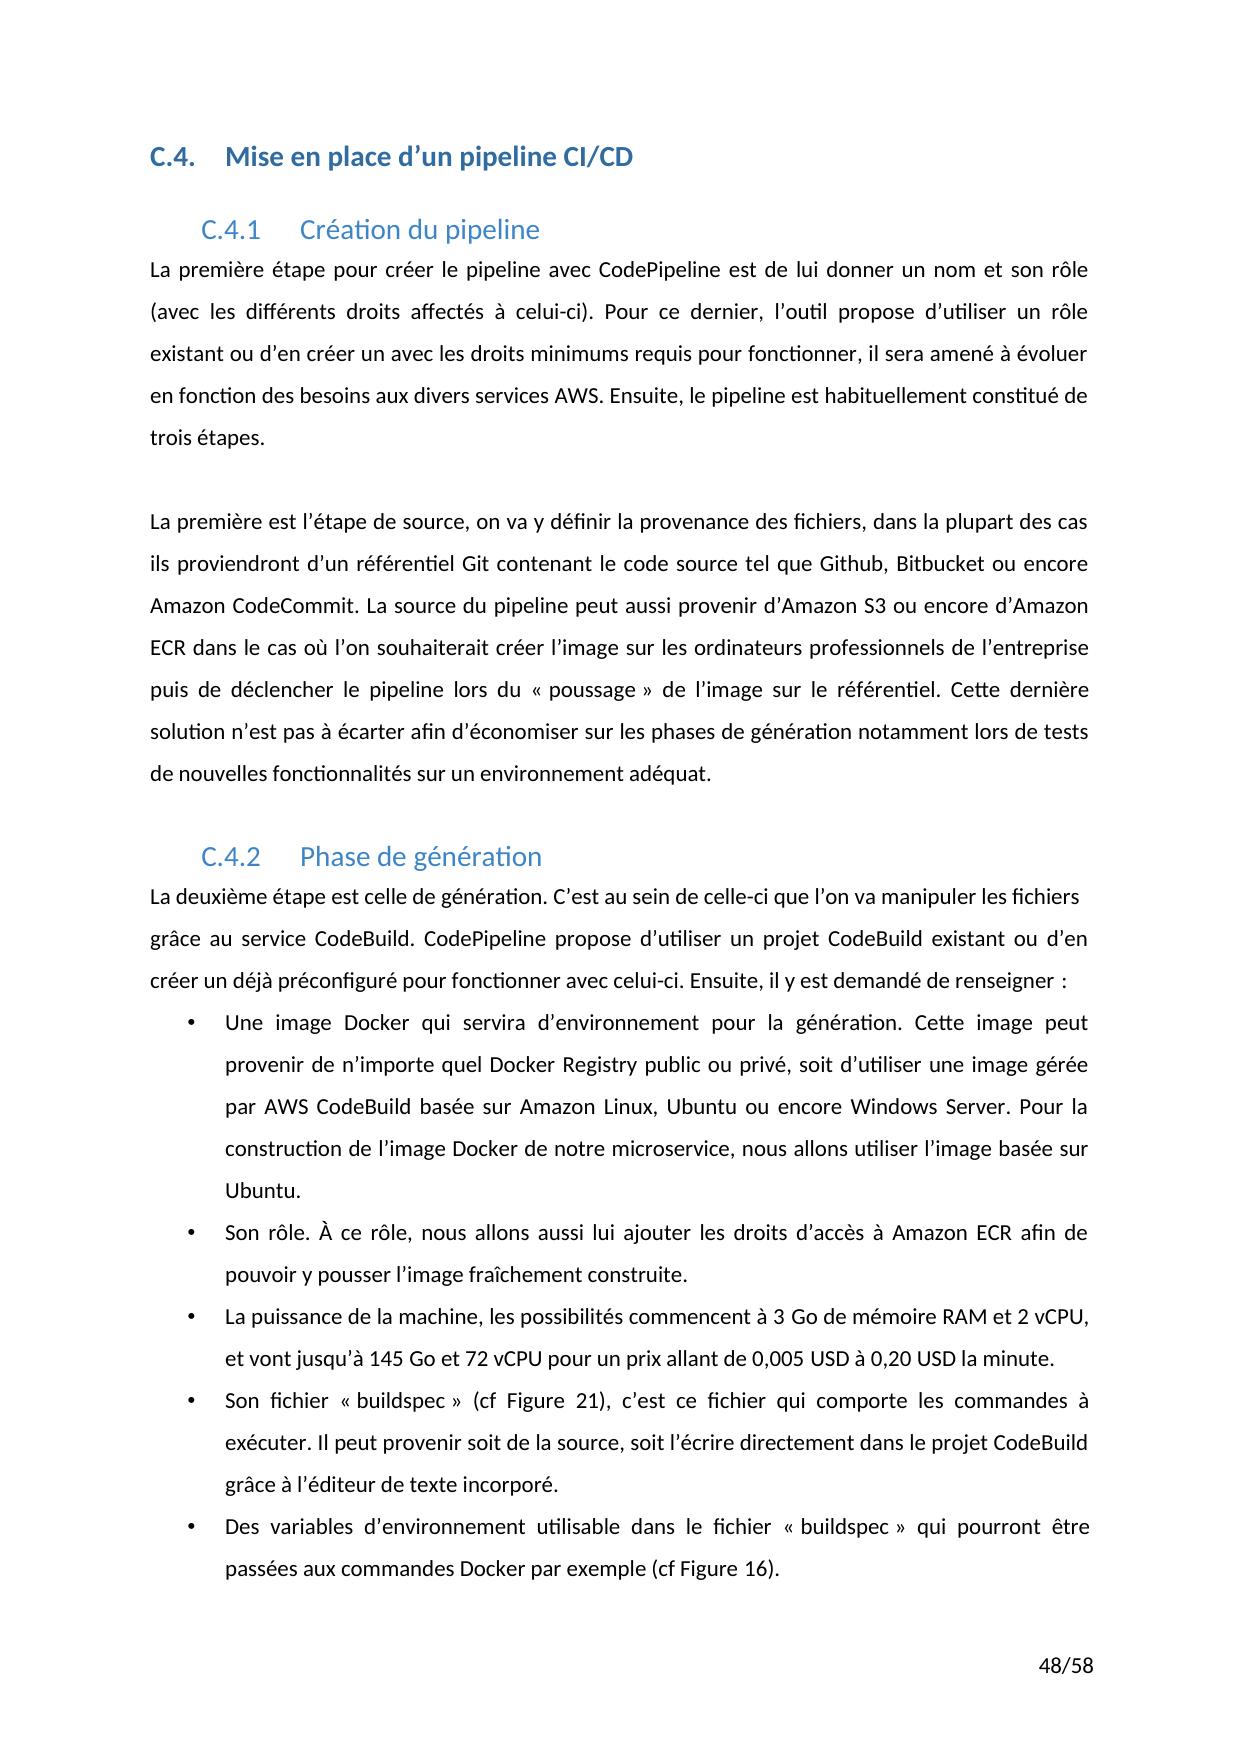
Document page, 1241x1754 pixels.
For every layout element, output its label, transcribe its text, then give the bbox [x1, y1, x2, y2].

text grâce au service CodeBuild. CodePipeline propose d’utiliser un projet CodeBuild existant ou d’en créer un déjà préconfiguré pour fonctionner avec celui-ci. Ensuite, il y est demandé de renseigner : [150, 924, 1090, 994]
text La première est l’étape de source, on va y définir la provenance des fichiers, dans la plupart des cas ils proviendront d’un référentiel Git contenant le code source tel que Github, Bitbucket ou encore Amazon CodeCommit. La source du pipeline peut aussi provenir d’Amazon S3 ou encore d’Amazon ECR dans le cas où l’on souhaiterait créer l’image sur les ordinateurs professionnels de l’entreprise puis de déclencher le pipeline lors du « poussage » de l’image sur le référentiel. Cette dernière solution n’est pas à écarter afin d’économiser sur les phases de génération notamment lors de tests de nouvelles fonctionnalités sur un environnement adéquat. [150, 507, 1090, 787]
text La deuxième étape est celle de génération. C’est au sein de celle-ci que l’on va manipuler les fichiers [150, 882, 1090, 910]
list Son fichier « buildspec » (cf Figure 21), c’est ce fichier qui comporte les commandes à exécuter. Il peut provenir soit de la source, soit l’écrire directement dans le projet CodeBuild grâce à l’éditeur de texte incorporé. [187, 1386, 1090, 1498]
list La puissance de la machine, les possibilités commencent à 3 Go de mémoire RAM et 2 vCPU, et vont jusqu’à 145 Go et 72 vCPU pour un prix allant de 0,005 USD à 0,20 USD la minute. [187, 1302, 1090, 1372]
text La première étape pour créer le pipeline avec CodePipeline est de lui donner un nom et son rôle (avec les différents droits affectés à celui-ci). Pour ce dernier, l’outil propose d’utiliser un rôle existant ou d’en créer un avec les droits minimums requis pour fonctionner, il sera amené à évoluer en fonction des besoins aux divers services AWS. Ensuite, le pipeline est habituellement constitué de trois étapes. [150, 255, 1090, 451]
list Son rôle. À ce rôle, nous allons aussi lui ajouter les droits d’accès à Amazon ECR afin de pouvoir y pousser l’image fraîchement construite. [187, 1218, 1090, 1288]
list Des variables d’environnement utilisable dans le fichier « buildspec » qui pourront être passées aux commandes Docker par exemple (cf Figure 16). [187, 1512, 1090, 1582]
subtitle Création du pipeline [201, 211, 1090, 247]
list Une image Docker qui servira d’environnement pour la génération. Cette image peut provenir de n’importe quel Docker Registry public ou privé, soit d’utiliser une image gérée par AWS CodeBuild basée sur Amazon Linux, Ubuntu ou encore Windows Server. Pour la construction de l’image Docker de notre microservice, nous allons utiliser l’image basée sur Ubuntu. [187, 1008, 1090, 1204]
subtitle Mise en place d’un pipeline CI/CD [150, 138, 1090, 174]
subtitle Phase de génération [201, 838, 1090, 874]
